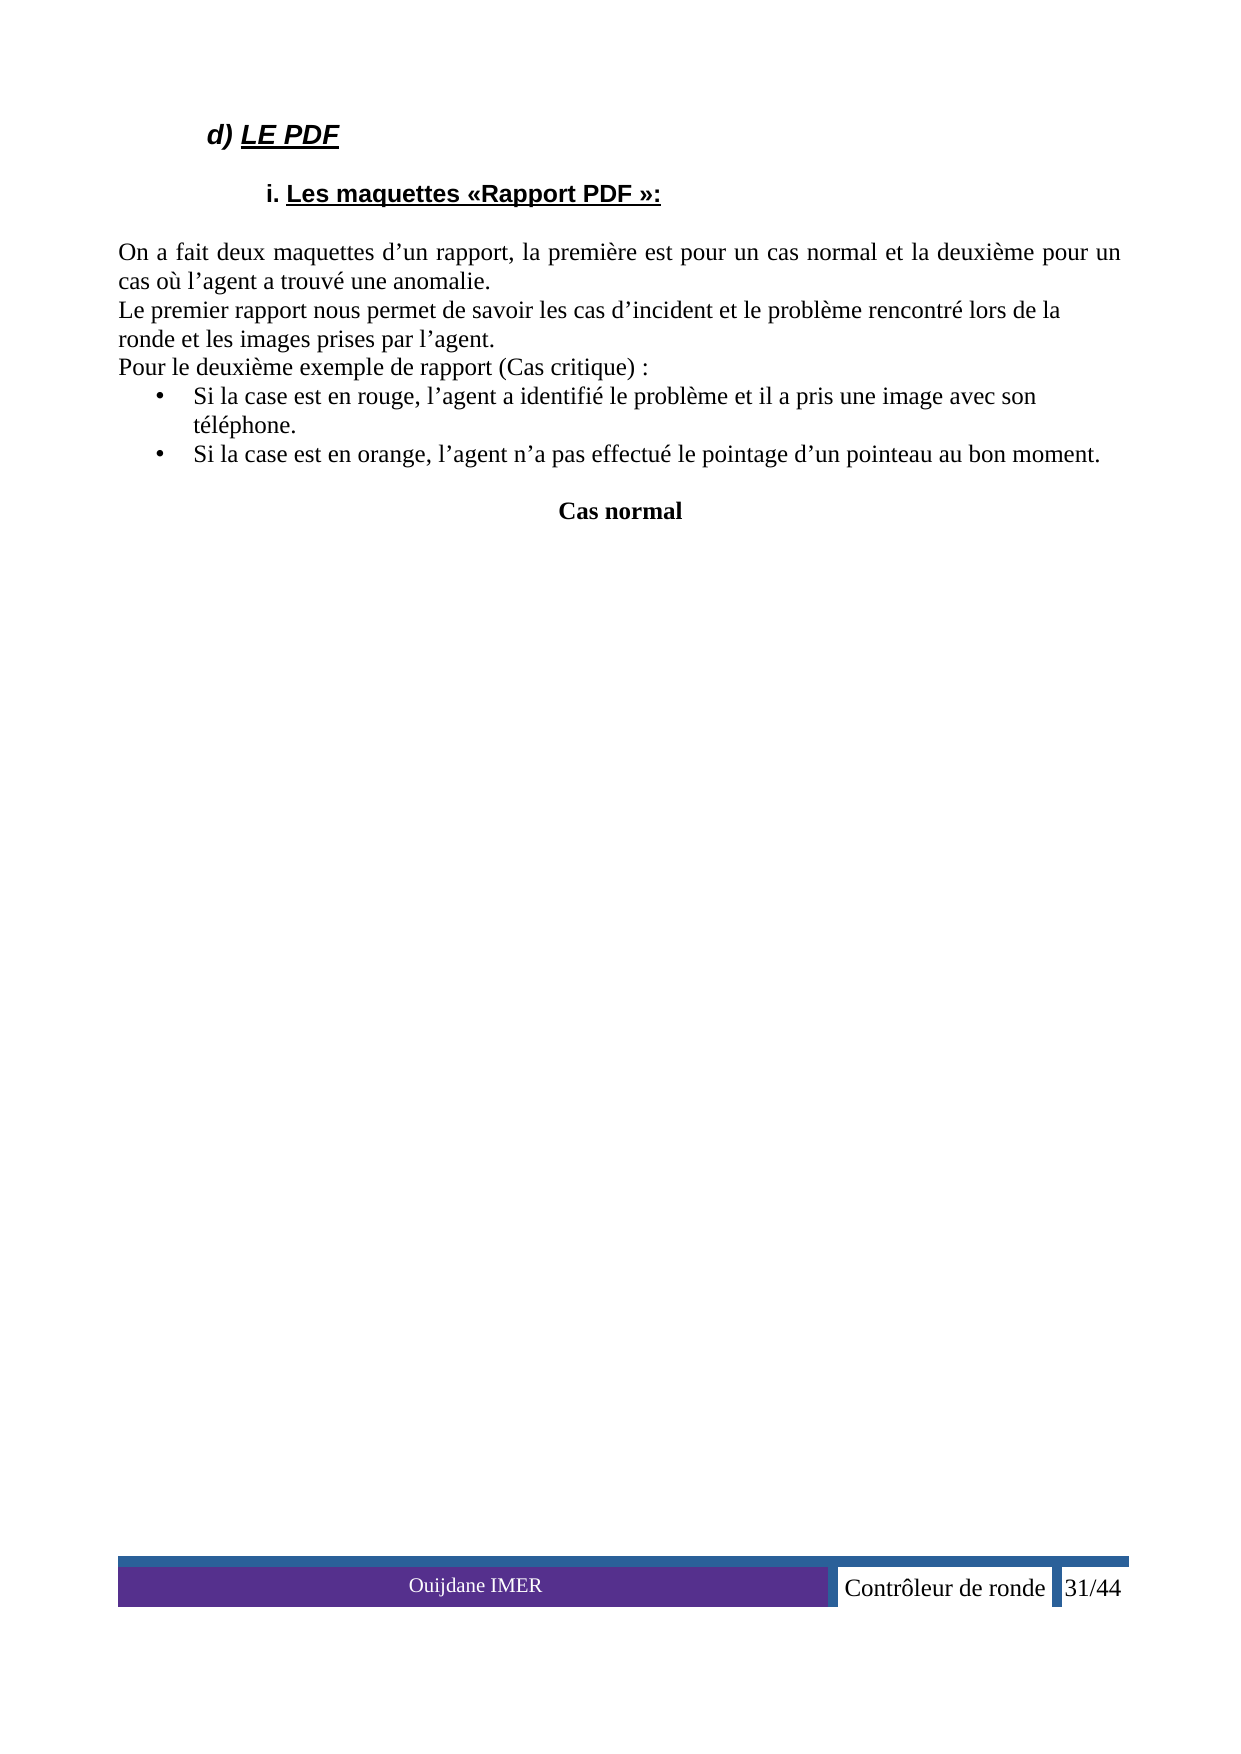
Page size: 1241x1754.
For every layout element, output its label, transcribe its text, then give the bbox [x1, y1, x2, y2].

list Si la case est en orange, l’agent n’a pas effectué le pointage d’un pointeau au bon moment. [156, 439, 1122, 467]
subtitle LE PDF [118, 118, 1122, 150]
text Cas normal [118, 496, 1122, 525]
text On a fait deux maquettes d’un rapport, la première est pour un cas normal et la deuxième pour un cas où l’agent a trouvé une anomalie. [118, 237, 1122, 295]
list Si la case est en rouge, l’agent a identifié le problème et il a pris une image avec son téléphone. [156, 381, 1122, 439]
text Pour le deuxième exemple de rapport (Cas critique) : [118, 352, 1122, 381]
text Le premier rapport nous permet de savoir les cas d’incident et le problème rencontré lors de la ronde et les images prises par l’agent. [118, 295, 1122, 352]
subtitle Les maquettes «Rapport PDF »: [266, 179, 1122, 208]
